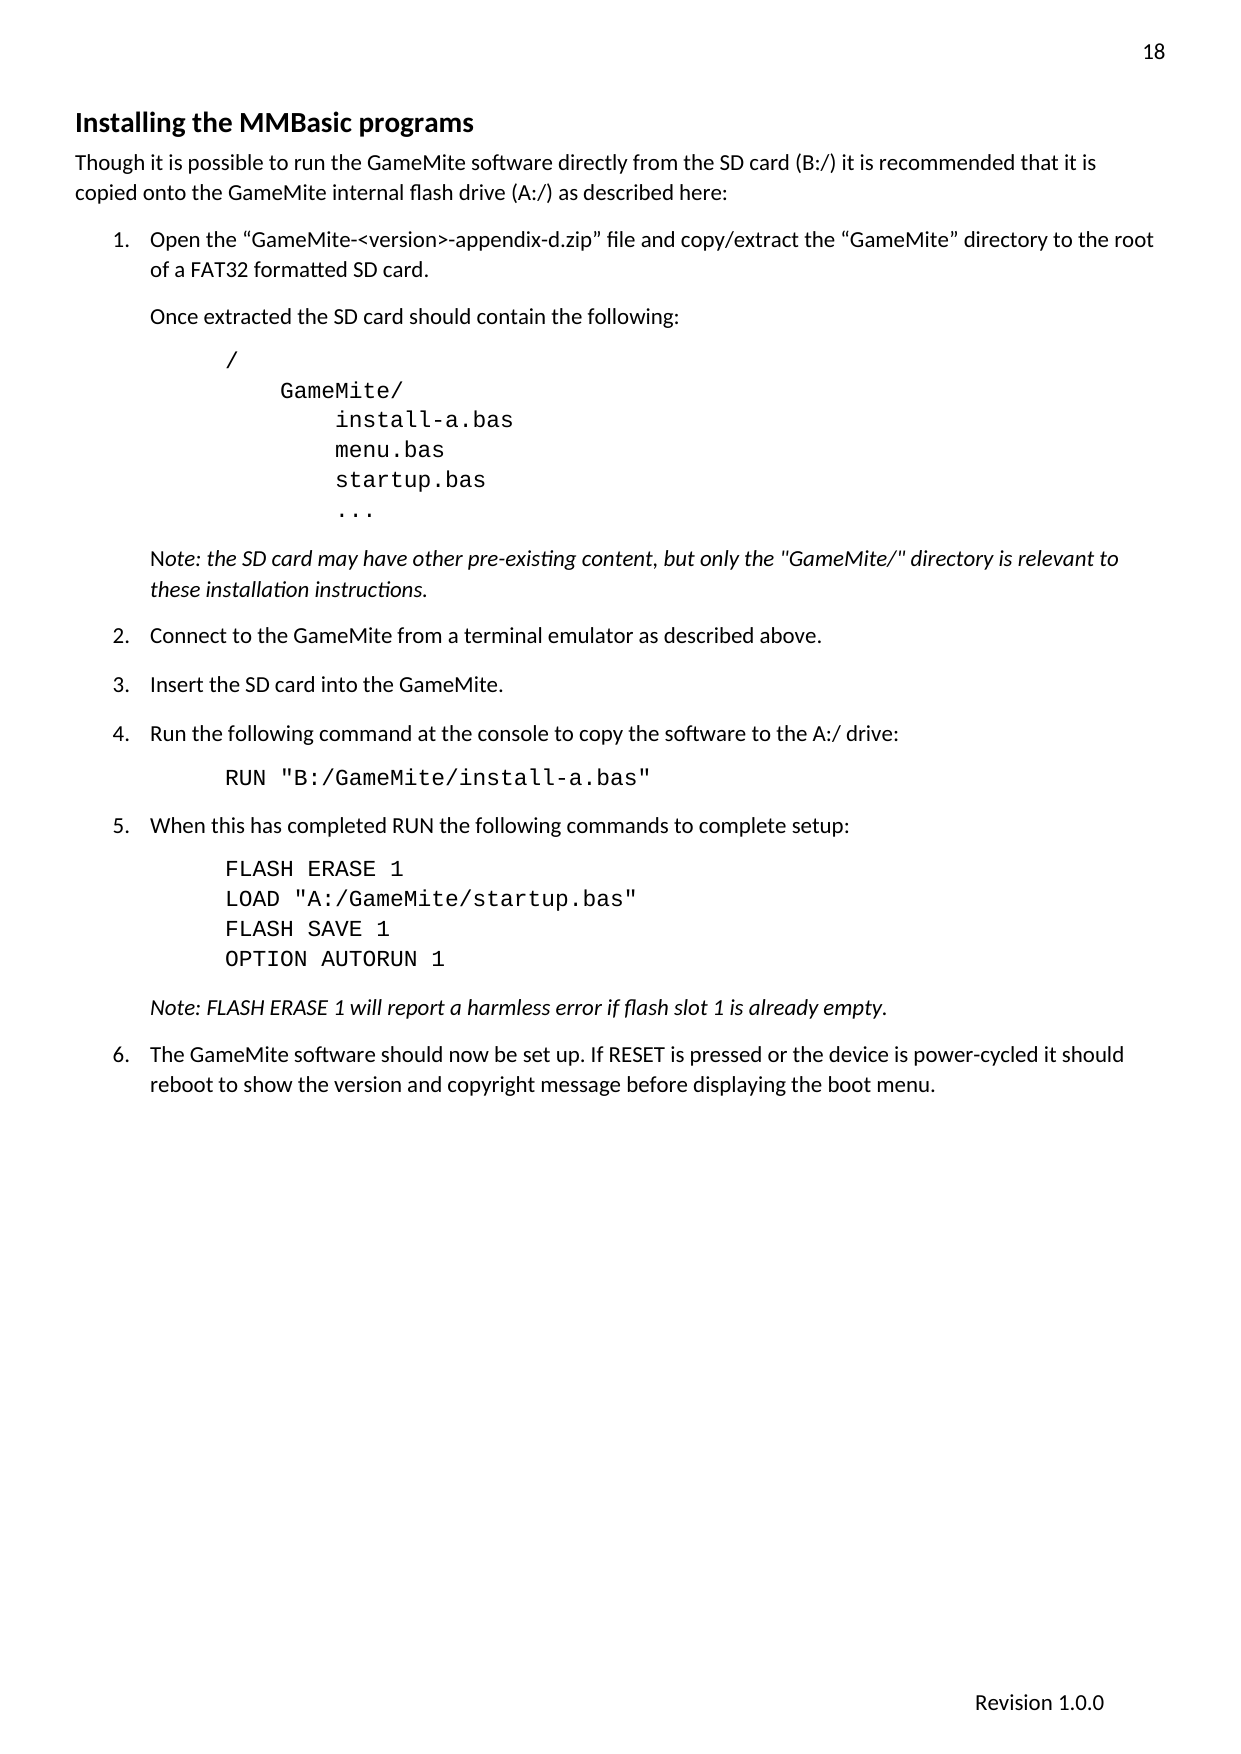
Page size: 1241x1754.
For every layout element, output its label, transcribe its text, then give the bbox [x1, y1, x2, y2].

text menu.bas [225, 438, 1165, 464]
text FLASH SAVE 1 [225, 917, 1165, 943]
text Though it is possible to run the GameMite software directly from the SD card (B:/) it is recommended that it is copied onto the GameMite internal flash drive (A:/) as described here: [75, 148, 1165, 206]
text Note: the SD card may have other pre-existing content, but only the "GameMite/" directory is relevant to these installation instructions. [150, 544, 1165, 603]
text Once extracted the SD card should contain the following: [150, 302, 1165, 330]
text OPTION AUTORUN 1 [225, 947, 1165, 973]
text / [225, 349, 1165, 375]
list Connect to the GameMite from a terminal emulator as described above. [112, 622, 1165, 650]
subtitle Installing the MMBasic programs [75, 104, 1165, 140]
text ... [225, 498, 1165, 524]
list When this has completed RUN the following commands to complete setup: [112, 811, 1165, 839]
list The GameMite software should now be set up. If RESET is pressed or the device is power-cycled it should reboot to show the version and copyright message before displaying the boot menu. [112, 1040, 1165, 1099]
text Note: FLASH ERASE 1 will report a harmless error if flash slot 1 is already empty. [150, 993, 1165, 1022]
list Run the following command at the console to copy the software to the A:/ drive: [112, 719, 1165, 747]
list Insert the SD card into the GameMite. [112, 671, 1165, 698]
text LOAD "A:/GameMite/startup.bas" [225, 887, 1165, 913]
text GameMite/ [225, 379, 1165, 405]
text startup.bas [225, 468, 1165, 494]
list Open the “GameMite-<version>-appendix-d.zip” file and copy/extract the “GameMite” directory to the root of a FAT32 formatted SD card. [112, 225, 1165, 283]
text install-a.bas [225, 409, 1165, 435]
text RUN "B:/GameMite/install-a.bas" [225, 766, 1165, 792]
text FLASH ERASE 1 [225, 858, 1165, 884]
